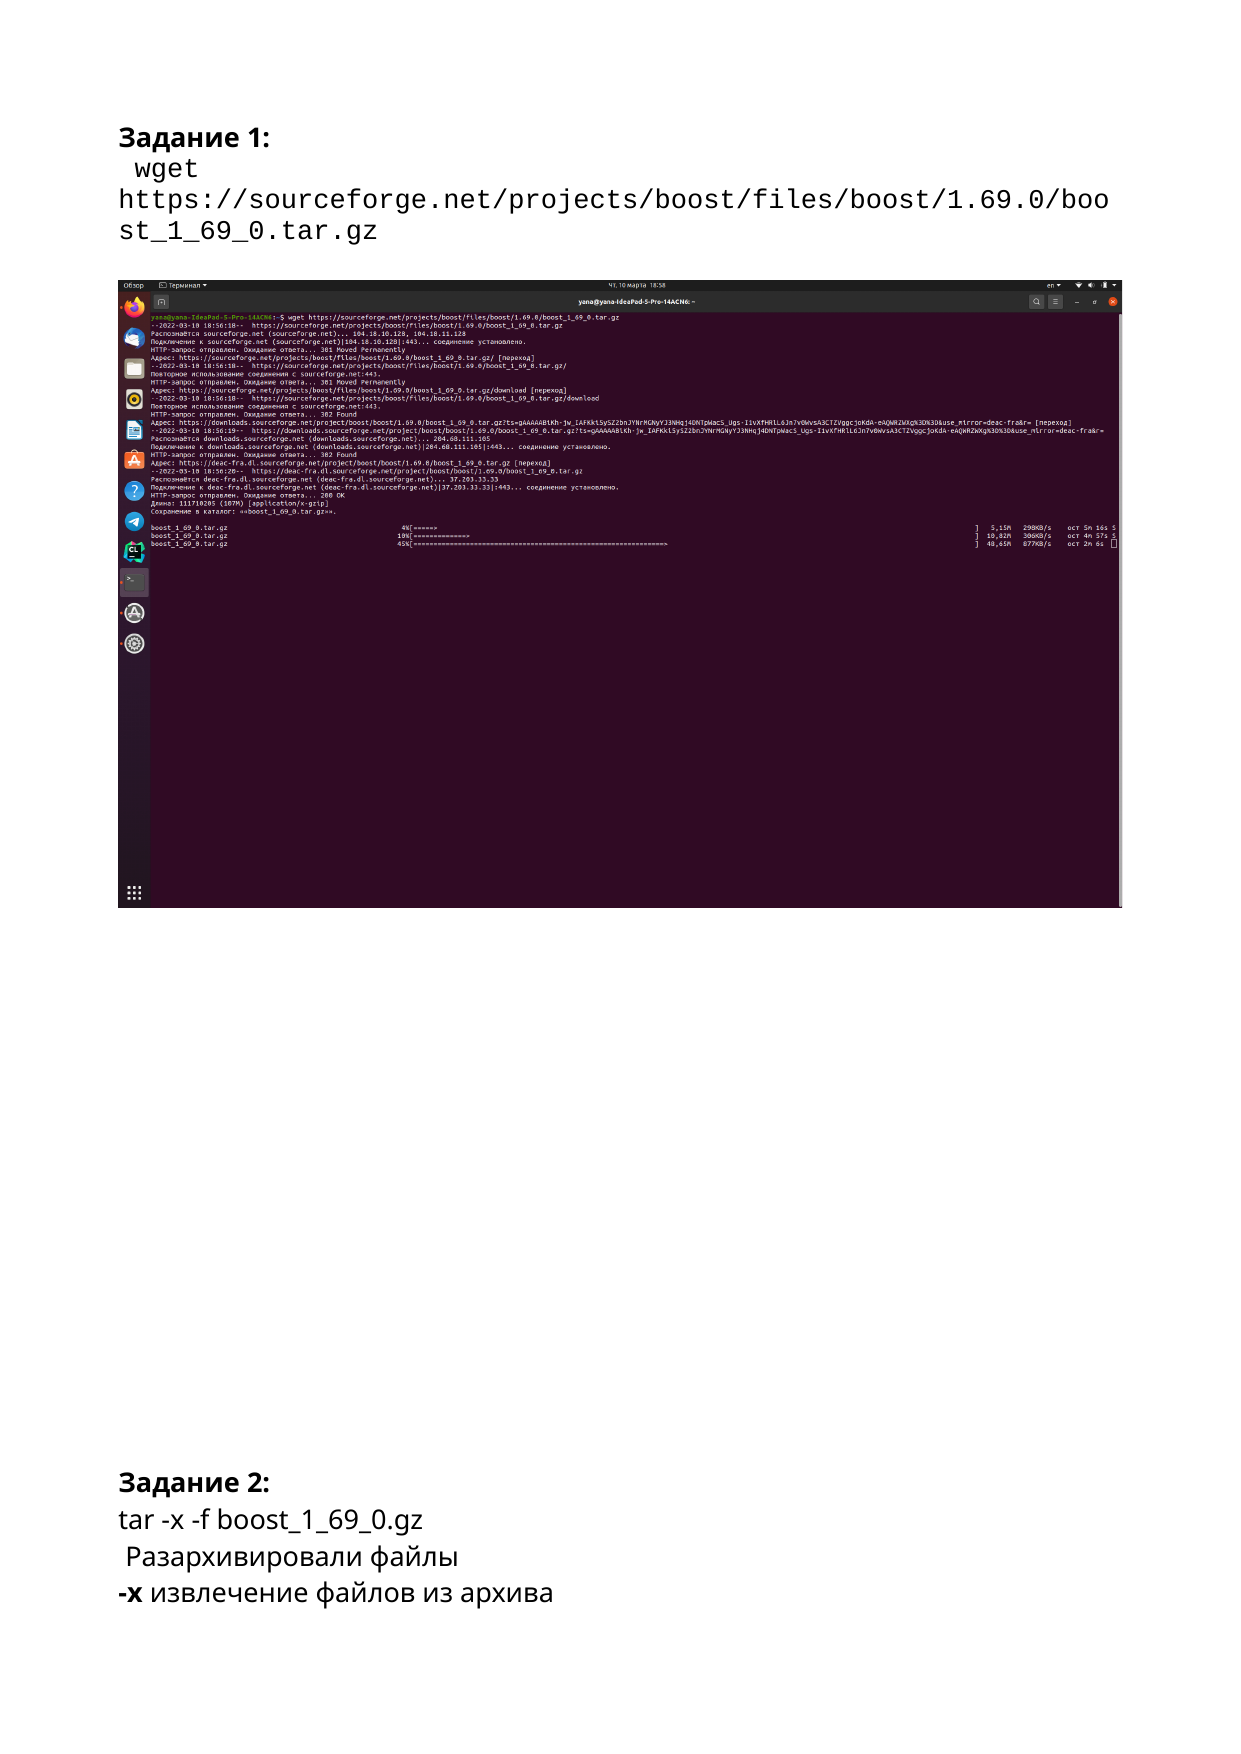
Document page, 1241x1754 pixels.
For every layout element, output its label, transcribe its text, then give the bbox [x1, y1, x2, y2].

text wget https://sourceforge.net/projects/boost/files/boost/1.69.0/boost_1_69_0.tar.gz [118, 155, 1122, 247]
text tar -x -f boost_1_69_0.gz [118, 1500, 1122, 1537]
text -x извлечение файлов из архива [118, 1574, 1122, 1611]
text Задание 1: [118, 118, 1122, 155]
text Разархивировали файлы [118, 1537, 1122, 1574]
picture [118, 280, 1123, 908]
text Задание 2: [118, 1463, 1122, 1500]
